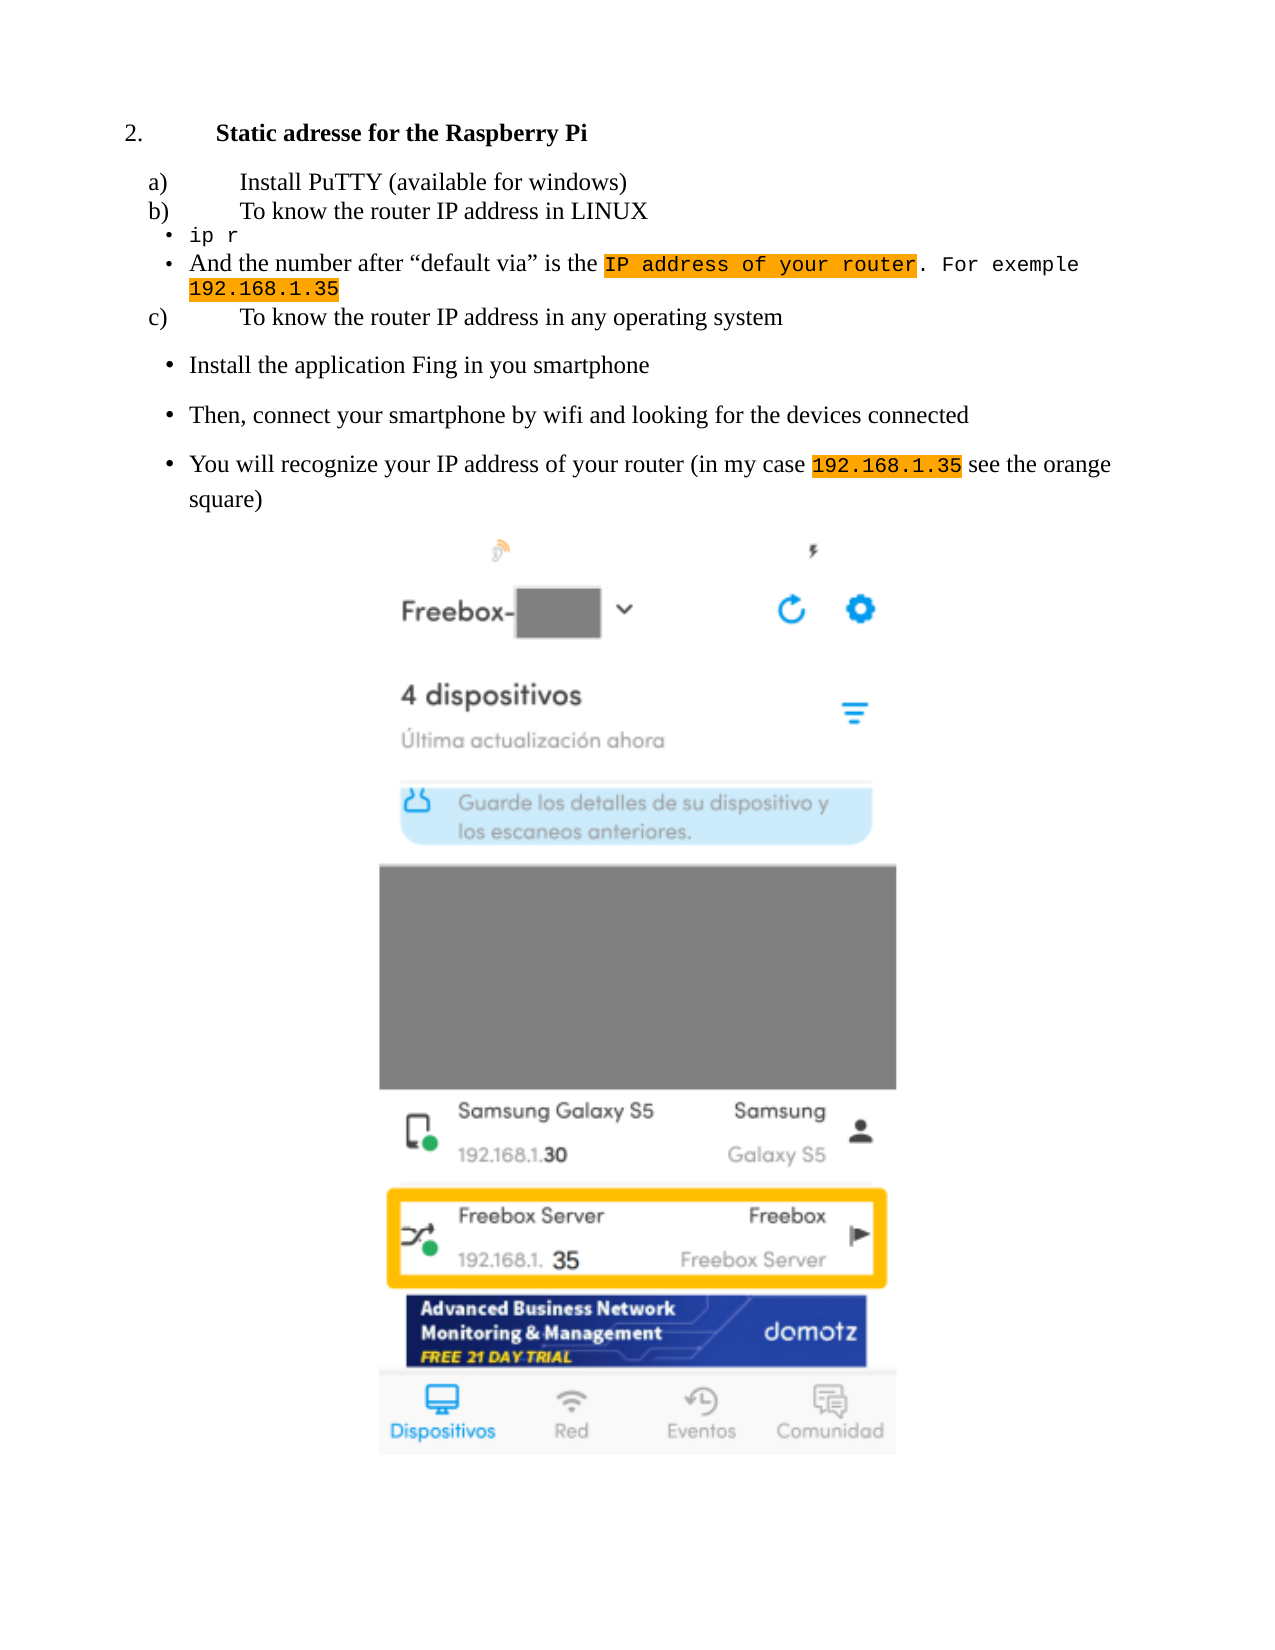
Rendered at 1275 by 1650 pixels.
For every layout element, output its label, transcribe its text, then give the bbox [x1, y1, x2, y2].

list Install PuTTY (available for windows) [142, 167, 1157, 196]
list Static adresse for the Raspberry Pi [118, 118, 1157, 147]
list To know the router IP address in any operating system [142, 302, 1157, 330]
picture [378, 533, 897, 1455]
list Install the application Fing in you smartphone [165, 351, 1157, 379]
list ip r [165, 225, 1157, 248]
list You will recognize your IP address of your router (in my case 192.168.1.35 see the orange square) [165, 449, 1157, 513]
list And the number after “default via” is the IP address of your router. For exemple 192.168.1.35 [165, 248, 1157, 302]
list To know the router IP address in LINUX [142, 196, 1157, 225]
list Then, connect your smartphone by wifi and looking for the devices connected [165, 400, 1157, 428]
